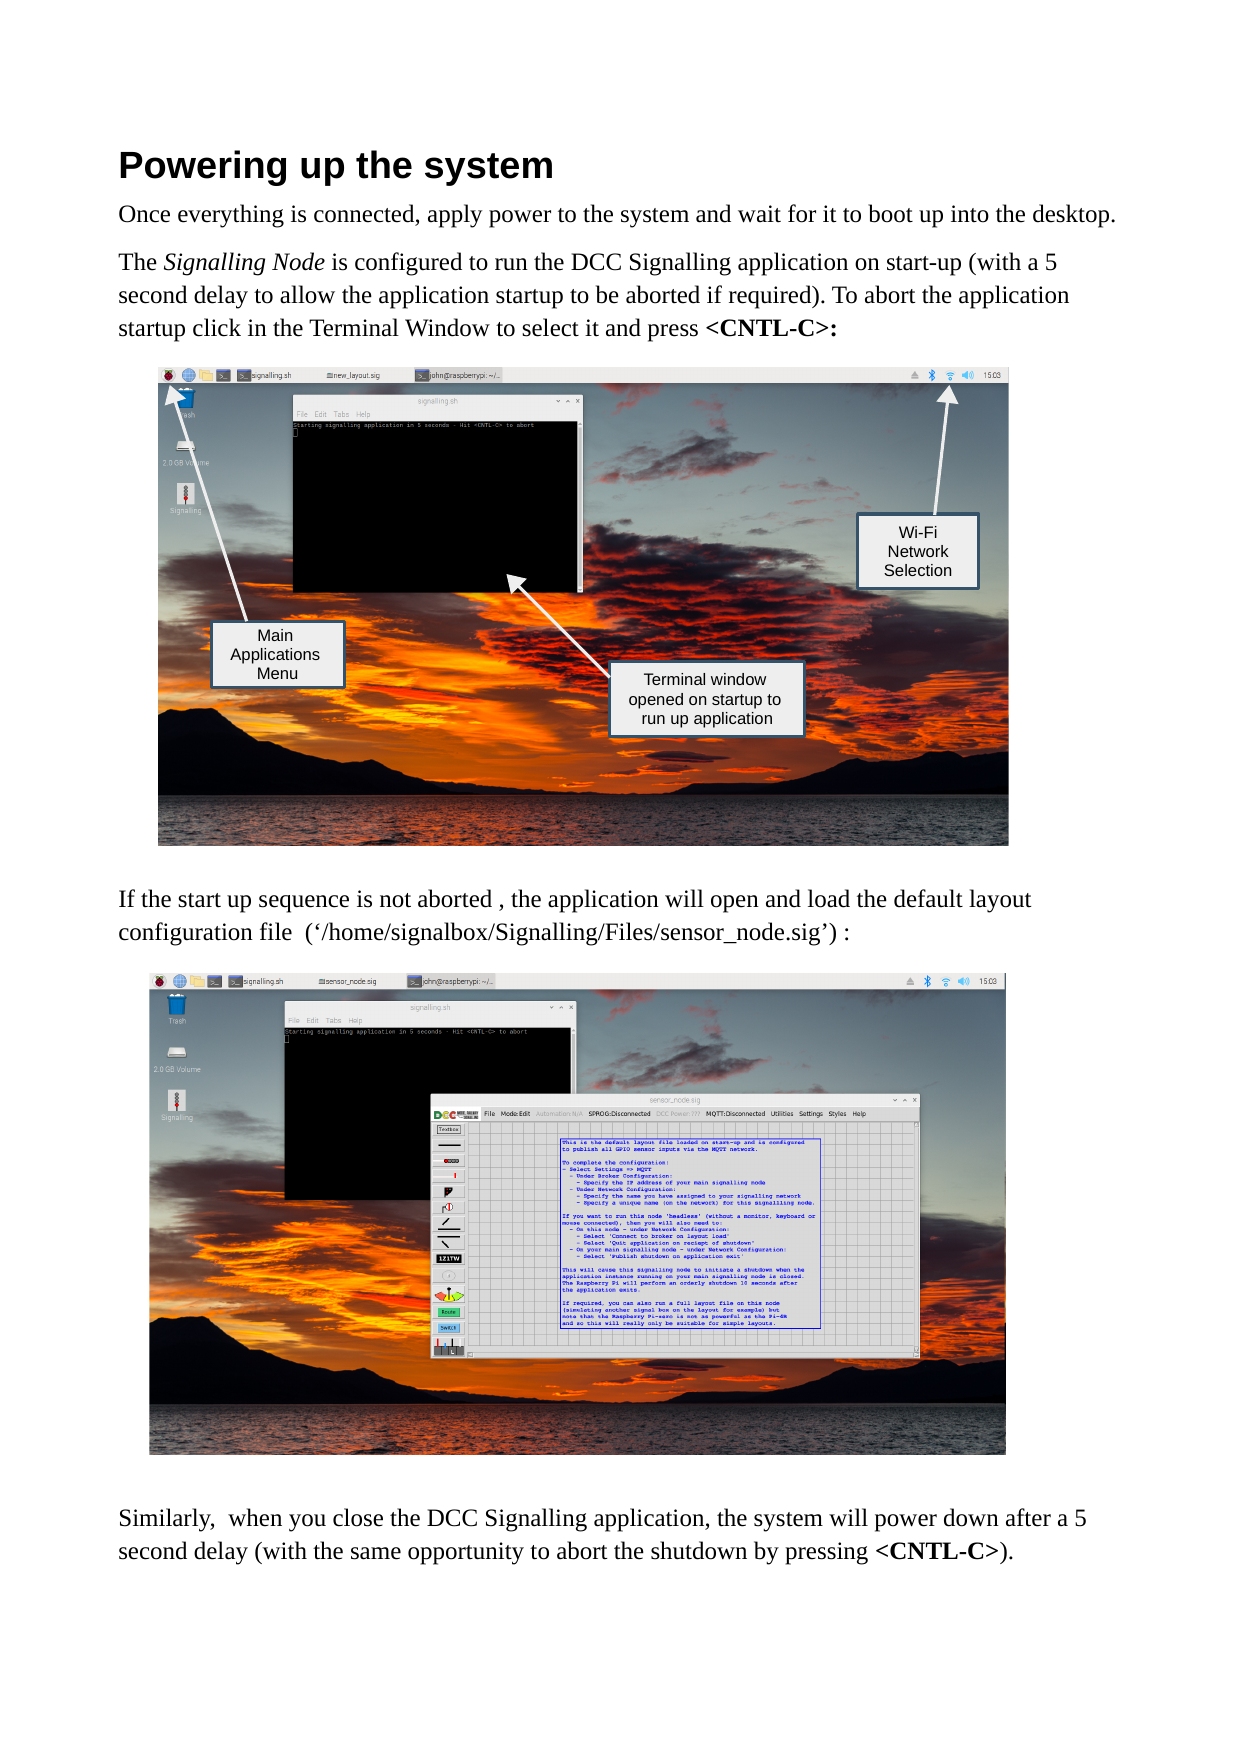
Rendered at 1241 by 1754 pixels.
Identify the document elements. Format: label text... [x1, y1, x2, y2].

text Similarly, when you close the DCC Signalling application, the system will power down after a 5 second delay (with the same opportunity to abort the shutdown by pressing <CNTL-C>). [118, 1503, 1122, 1565]
text The Signalling Node is configured to run the DCC Signalling application on start-up (with a 5 second delay to allow the application startup to be aborted if required). To abort the application startup click in the Terminal Window to select it and press <CNTL-C>: [118, 247, 1122, 342]
text Once everything is connected, apply power to the system and wait for it to boot up into the desktop. [118, 199, 1122, 228]
text If the start up sequence is not aborted , the application will open and load the default layout configuration file (‘/home/signalbox/Signalling/Files/sensor_node.sig’) : [118, 884, 1122, 946]
subtitle Powering up the system [118, 143, 1122, 187]
